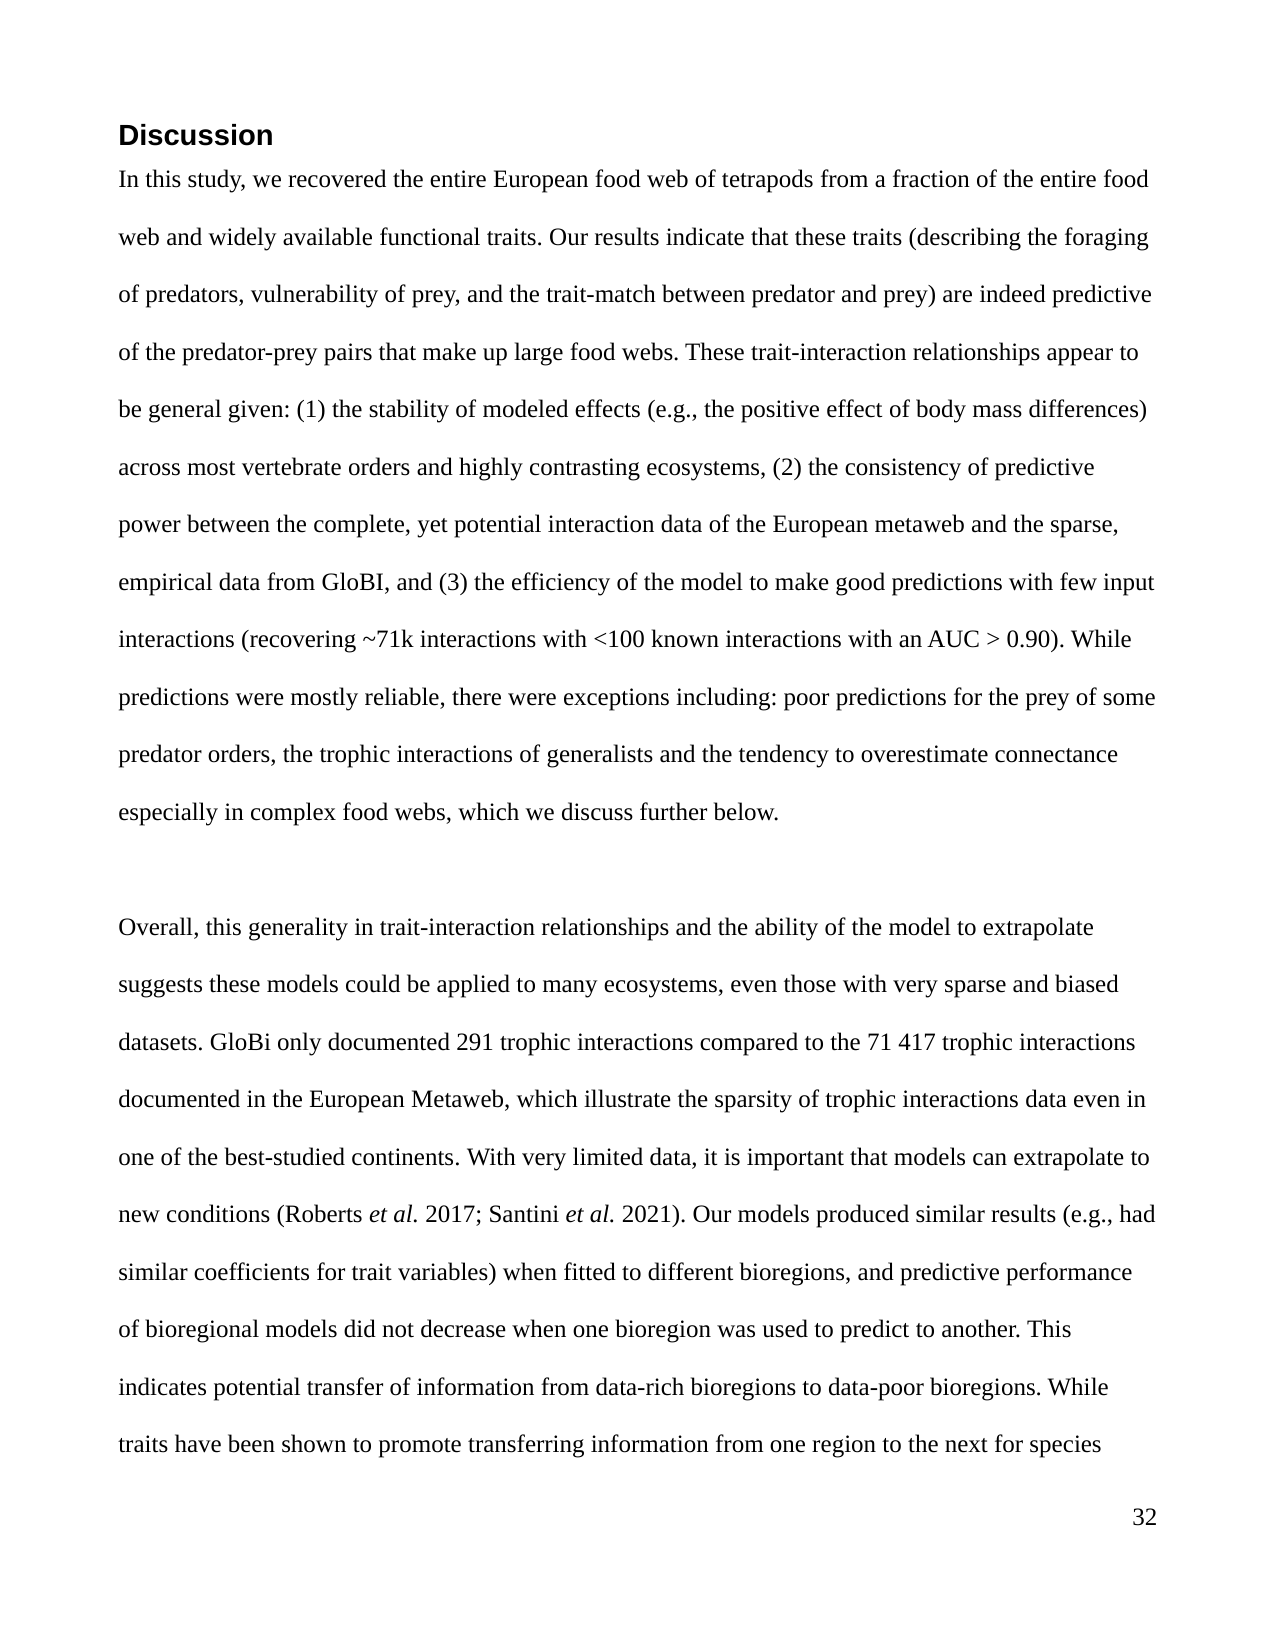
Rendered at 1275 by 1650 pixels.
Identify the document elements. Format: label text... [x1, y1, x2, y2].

text Overall, this generality in trait-interaction relationships and the ability of the model to extrapolate suggests these models could be applied to many ecosystems, even those with very sparse and biased datasets. GloBi only documented 291 trophic interactions compared to the 71 417 trophic interactions documented in the European Metaweb, which illustrate the sparsity of trophic interactions data even in one of the best-studied continents. With very limited data, it is important that models can extrapolate to new conditions (Roberts et al. 2017; Santini et al. 2021). Our models produced similar results (e.g., had similar coefficients for trait variables) when fitted to different bioregions, and predictive performance of bioregional models did not decrease when one bioregion was used to predict to another. This indicates potential transfer of information from data-rich bioregions to data-poor bioregions. While traits have been shown to promote transferring information from one region to the next for species [118, 912, 1157, 1458]
subtitle Discussion [118, 118, 1157, 152]
text In this study, we recovered the entire European food web of tetrapods from a fraction of the entire food web and widely available functional traits. Our results indicate that these traits (describing the foraging of predators, vulnerability of prey, and the trait-match between predator and prey) are indeed predictive of the predator-prey pairs that make up large food webs. These trait-interaction relationships appear to be general given: (1) the stability of modeled effects (e.g., the positive effect of body mass differences) across most vertebrate orders and highly contrasting ecosystems, (2) the consistency of predictive power between the complete, yet potential interaction data of the European metaweb and the sparse, empirical data from GloBI, and (3) the efficiency of the model to make good predictions with few input interactions (recovering ~71k interactions with <100 known interactions with an AUC > 0.90). While predictions were mostly reliable, there were exceptions including: poor predictions for the prey of some predator orders, the trophic interactions of generalists and the tendency to overestimate connectance especially in complex food webs, which we discuss further below. [118, 164, 1157, 825]
